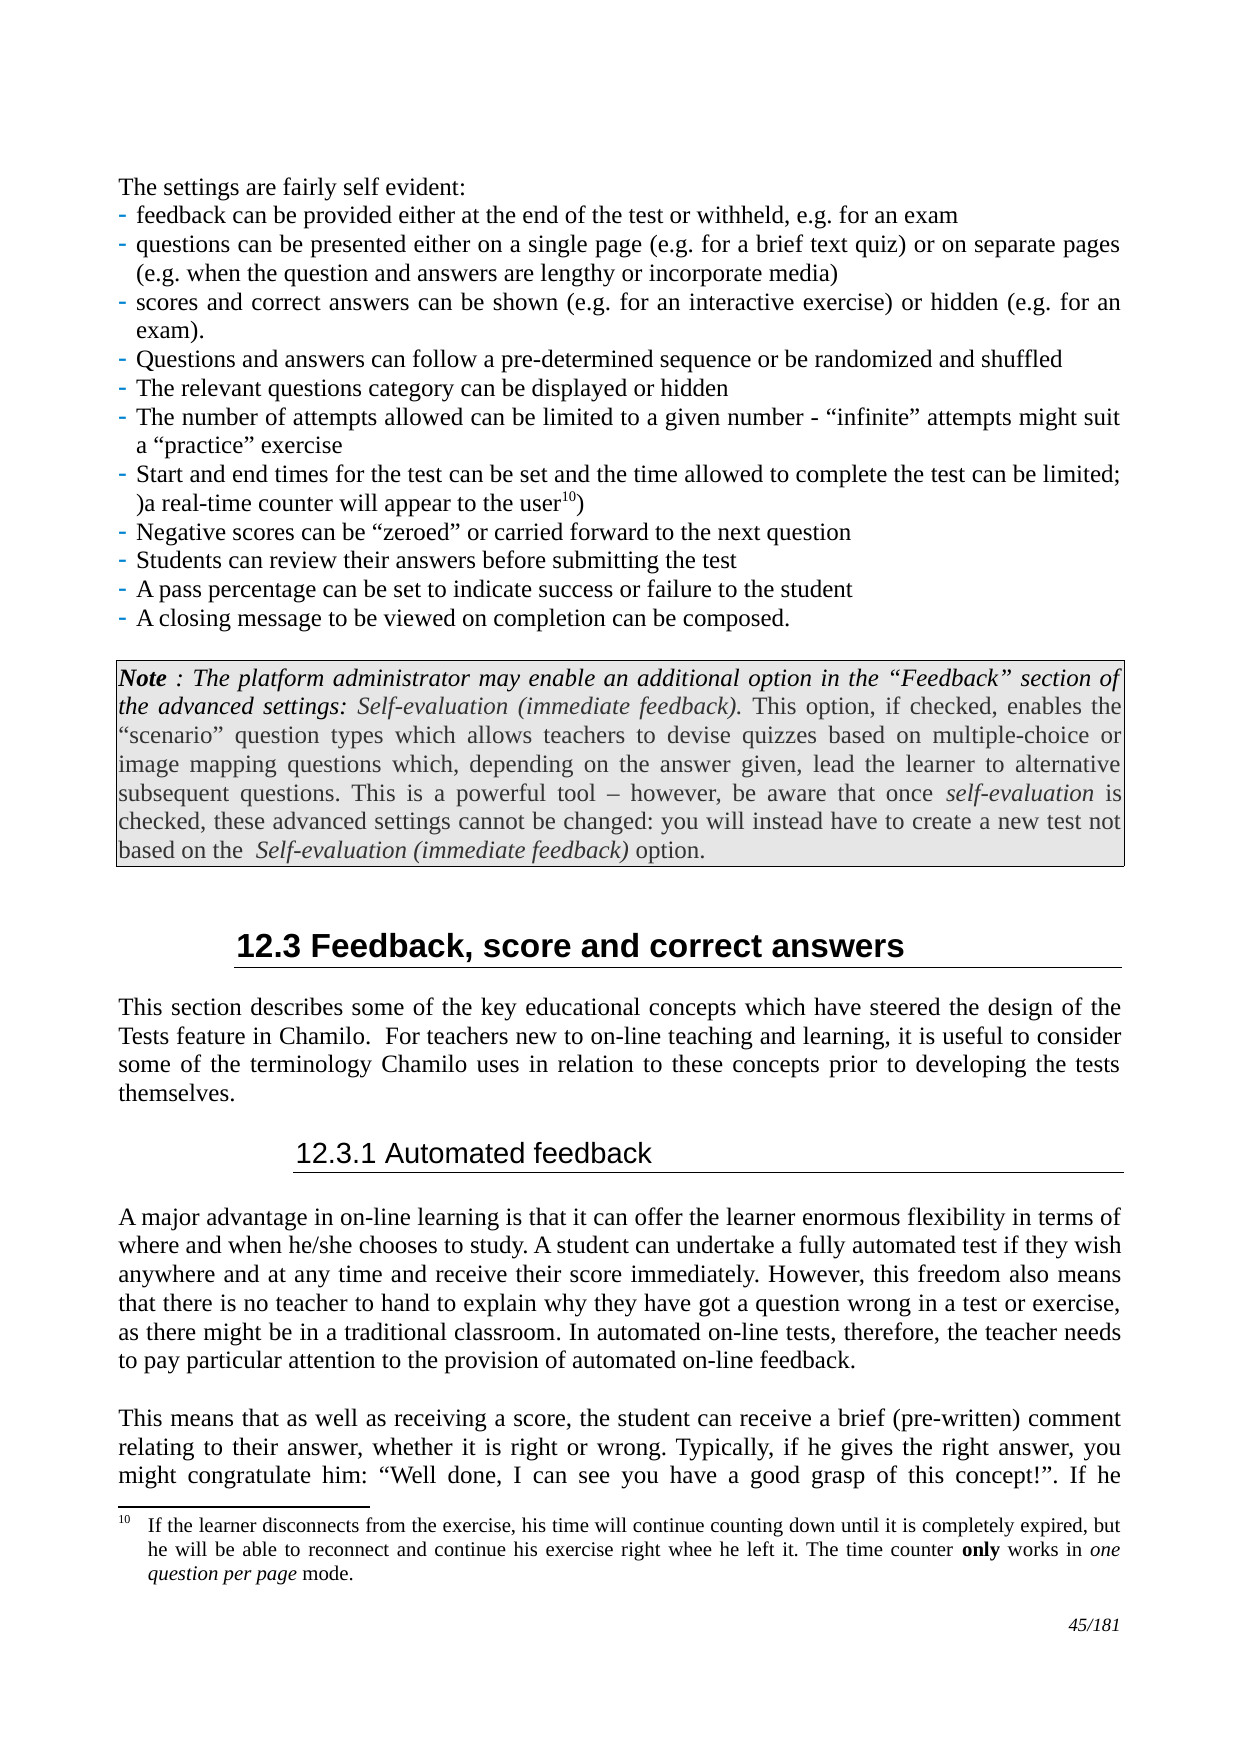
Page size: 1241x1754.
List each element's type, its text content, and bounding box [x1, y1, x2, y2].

list A closing message to be viewed on completion can be composed. [118, 603, 1122, 632]
text Note : The platform administrator may enable an additional option in the “Feedback” section of the advanced settings: Self-evaluation (immediate feedback). This option, if checked, enables the “scenario” question types which allows teachers to devise quizzes based on multiple-choice or image mapping questions which, depending on the answer given, lead the learner to alternative subsequent questions. This is a powerful tool – however, be aware that once self-evaluation is checked, these advanced settings cannot be changed: you will instead have to create a new test not based on the Self-evaluation (immediate feedback) option. [117, 661, 1124, 866]
text This section describes some of the key educational concepts which have steered the design of the Tests feature in Chamilo. For teachers new to on-line teaching and learning, it is useful to consider some of the terminology Chamilo uses in relation to these concepts prior to developing the tests themselves. [118, 992, 1122, 1107]
list Start and end times for the test can be set and the time allowed to complete the test can be limited; )a real-time counter will appear to the user) [118, 459, 1122, 517]
list If the learner disconnects from the exercise, his time will continue counting down until it is completely expired, but he will be able to reconnect and continue his exercise right whee he left it. The time counter only works in one question per page mode. [118, 1513, 1122, 1585]
subtitle Feedback, score and correct answers [234, 926, 1122, 967]
list Questions and answers can follow a pre-determined sequence or be randomized and shuffled [118, 344, 1122, 373]
subtitle Automated feedback [293, 1136, 1124, 1172]
list questions can be presented either on a single page (e.g. for a brief text quiz) or on separate pages (e.g. when the question and answers are lengthy or incorporate media) [118, 229, 1122, 287]
list The relevant questions category can be displayed or hidden [118, 373, 1122, 402]
text This means that as well as receiving a score, the student can receive a brief (pre-written) comment relating to their answer, whether it is right or wrong. Typically, if he gives the right answer, you might congratulate him: “Well done, I can see you have a good grasp of this concept!”. If he [118, 1403, 1122, 1489]
text The settings are fairly self evident: [118, 172, 1122, 200]
text A major advantage in on-line learning is that it can offer the learner enormous flexibility in terms of where and when he/she chooses to study. A student can undertake a fully automated test if they wish anywhere and at any time and receive their score immediately. However, this freedom also means that there is no teacher to hand to explain why they have got a question wrong in a test or exercise, as there might be in a traditional classroom. In automated on-line tests, therefore, the teacher needs to pay particular attention to the provision of automated on-line feedback. [118, 1202, 1122, 1374]
list scores and correct answers can be shown (e.g. for an interactive exercise) or hidden (e.g. for an exam). [118, 287, 1122, 344]
list The number of attempts allowed can be limited to a given number - “infinite” attempts might suit a “practice” exercise [118, 402, 1122, 459]
list A pass percentage can be set to indicate success or failure to the student [118, 574, 1122, 603]
list Students can review their answers before submitting the test [118, 545, 1122, 574]
list feedback can be provided either at the end of the test or withheld, e.g. for an exam [118, 200, 1122, 229]
list Negative scores can be “zeroed” or carried forward to the next question [118, 517, 1122, 545]
